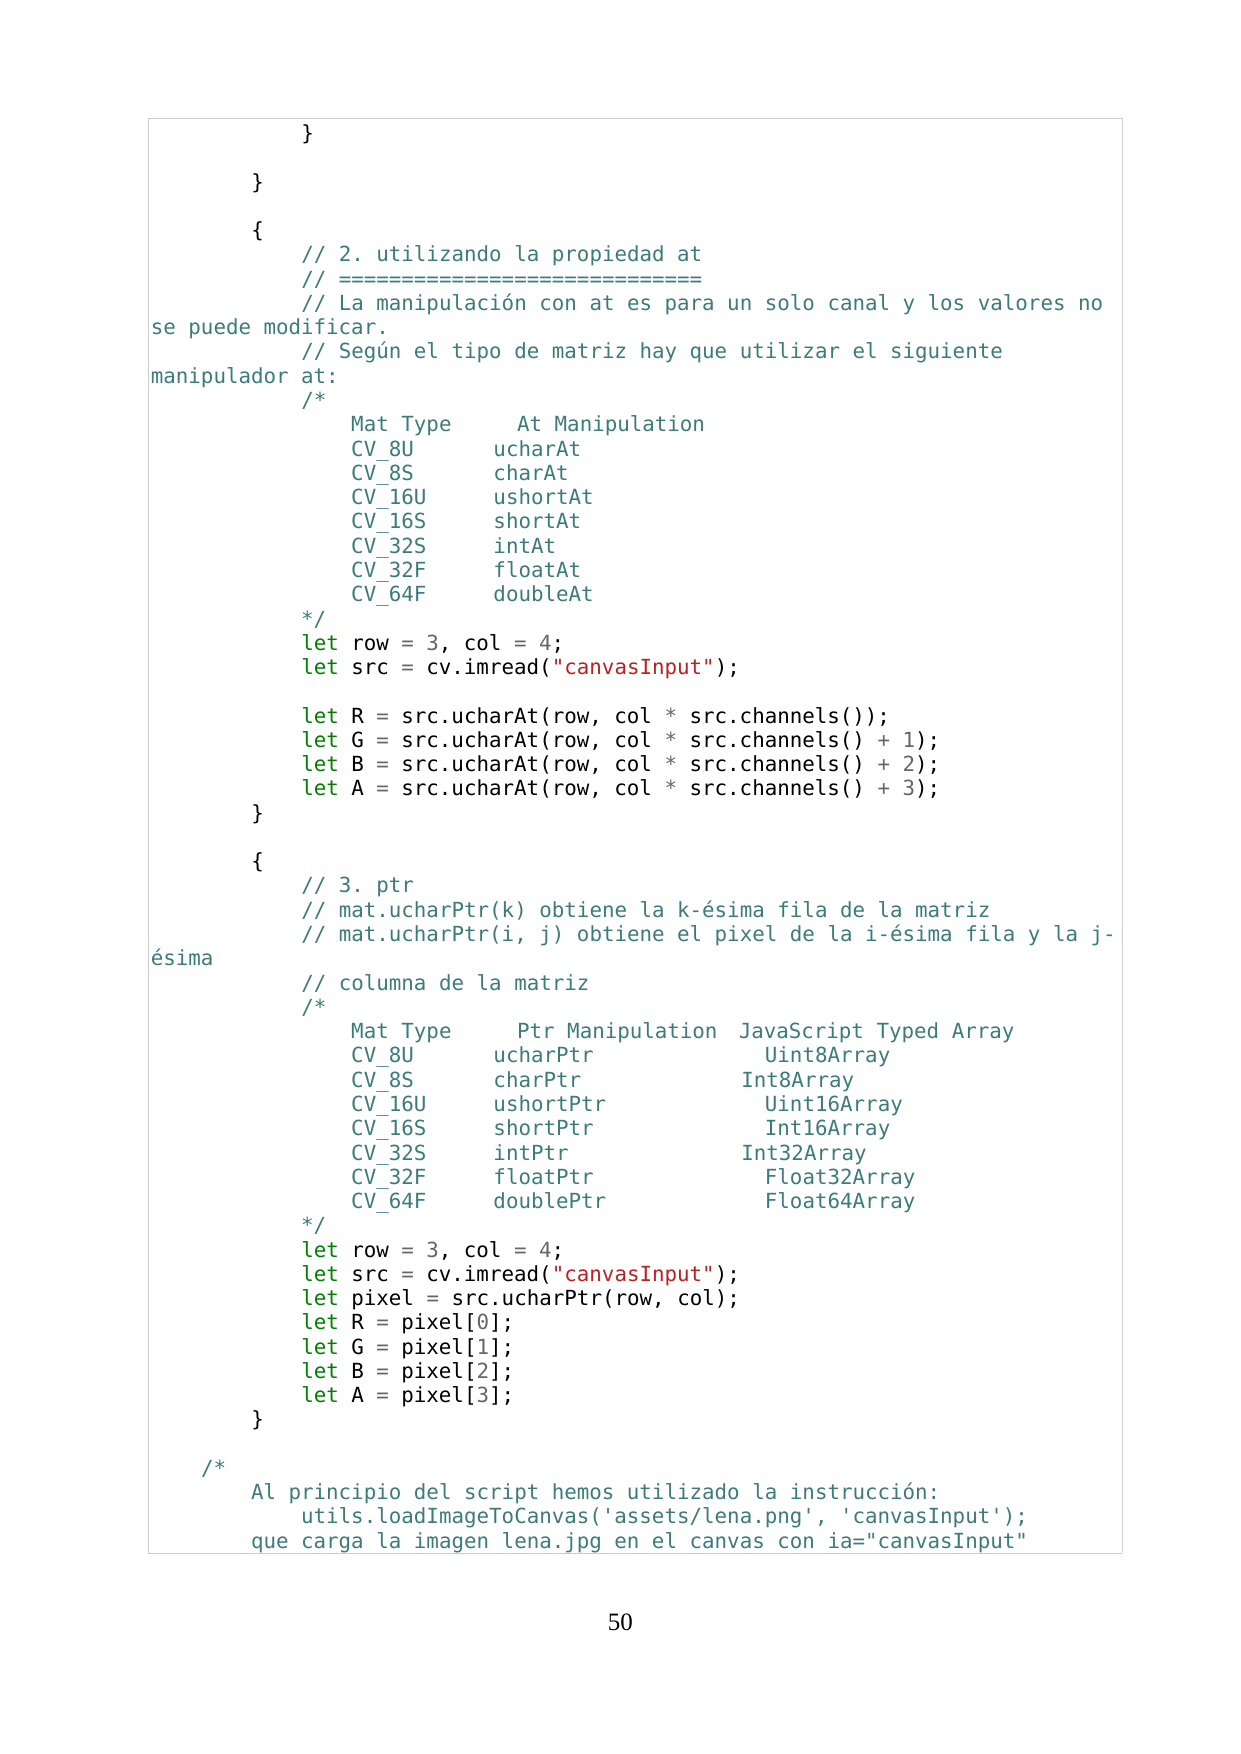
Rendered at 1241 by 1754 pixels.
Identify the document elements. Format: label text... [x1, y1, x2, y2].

text CV_32F floatAt [149, 555, 1122, 579]
text CV_64F doubleAt [149, 579, 1122, 603]
text let pixel = src.ucharPtr(row, col); [149, 1283, 1122, 1307]
text let A = pixel[3]; [149, 1380, 1122, 1404]
text CV_16U ushortPtr Uint16Array [149, 1089, 1122, 1113]
text let A = src.ucharAt(row, col * src.channels() + 3); [149, 773, 1122, 798]
text CV_32S intAt [149, 531, 1122, 555]
text // 3. ptr [149, 871, 1122, 895]
text CV_16S shortAt [149, 506, 1122, 531]
text utils.loadImageToCanvas('assets/lena.png', 'canvasInput'); [149, 1502, 1122, 1526]
text /* [149, 1453, 1122, 1477]
text let G = pixel[1]; [149, 1332, 1122, 1356]
text CV_32F floatPtr Float32Array [149, 1162, 1122, 1186]
text { [149, 215, 1122, 239]
text let row = 3, col = 4; [149, 1234, 1122, 1259]
text // mat.ucharPtr(k) obtiene la k-ésima fila de la matriz [149, 895, 1122, 919]
text } [149, 119, 1122, 145]
text CV_8S charAt [149, 458, 1122, 482]
text // mat.ucharPtr(i, j) obtiene el pixel de la i-ésima fila y la j-ésima [149, 919, 1122, 968]
text CV_8U ucharPtr Uint8Array [149, 1040, 1122, 1065]
text } [149, 798, 1122, 825]
text CV_8U ucharAt [149, 434, 1122, 458]
text Mat Type Ptr Manipulation JavaScript Typed Array [149, 1016, 1122, 1040]
text que carga la imagen lena.jpg en el canvas con ia="canvasInput" [149, 1526, 1122, 1553]
text { [149, 846, 1122, 871]
text } [149, 1404, 1122, 1432]
text let src = cv.imread("canvasInput"); [149, 1259, 1122, 1283]
text Al principio del script hemos utilizado la instrucción: [149, 1477, 1122, 1502]
text // La manipulación con at es para un solo canal y los valores no se puede modificar. [149, 288, 1122, 337]
text let G = src.ucharAt(row, col * src.channels() + 1); [149, 725, 1122, 749]
text CV_64F doublePtr Float64Array [149, 1186, 1122, 1210]
text CV_16S shortPtr Int16Array [149, 1113, 1122, 1137]
text let src = cv.imread("canvasInput"); [149, 652, 1122, 679]
text Mat Type At Manipulation [149, 409, 1122, 434]
text // ============================= [149, 264, 1122, 288]
text let B = src.ucharAt(row, col * src.channels() + 2); [149, 749, 1122, 773]
text let row = 3, col = 4; [149, 628, 1122, 652]
text let B = pixel[2]; [149, 1356, 1122, 1380]
text CV_32S intPtr Int32Array [149, 1137, 1122, 1162]
text /* [149, 385, 1122, 409]
text let R = pixel[0]; [149, 1307, 1122, 1332]
text CV_16U ushortAt [149, 482, 1122, 506]
text // 2. utilizando la propiedad at [149, 239, 1122, 264]
text */ [149, 1210, 1122, 1234]
text } [149, 167, 1122, 194]
text // columna de la matriz [149, 968, 1122, 992]
text let R = src.ucharAt(row, col * src.channels()); [149, 701, 1122, 725]
text /* [149, 992, 1122, 1016]
text // Según el tipo de matriz hay que utilizar el siguiente manipulador at: [149, 337, 1122, 385]
text CV_8S charPtr Int8Array [149, 1065, 1122, 1089]
text */ [149, 603, 1122, 628]
